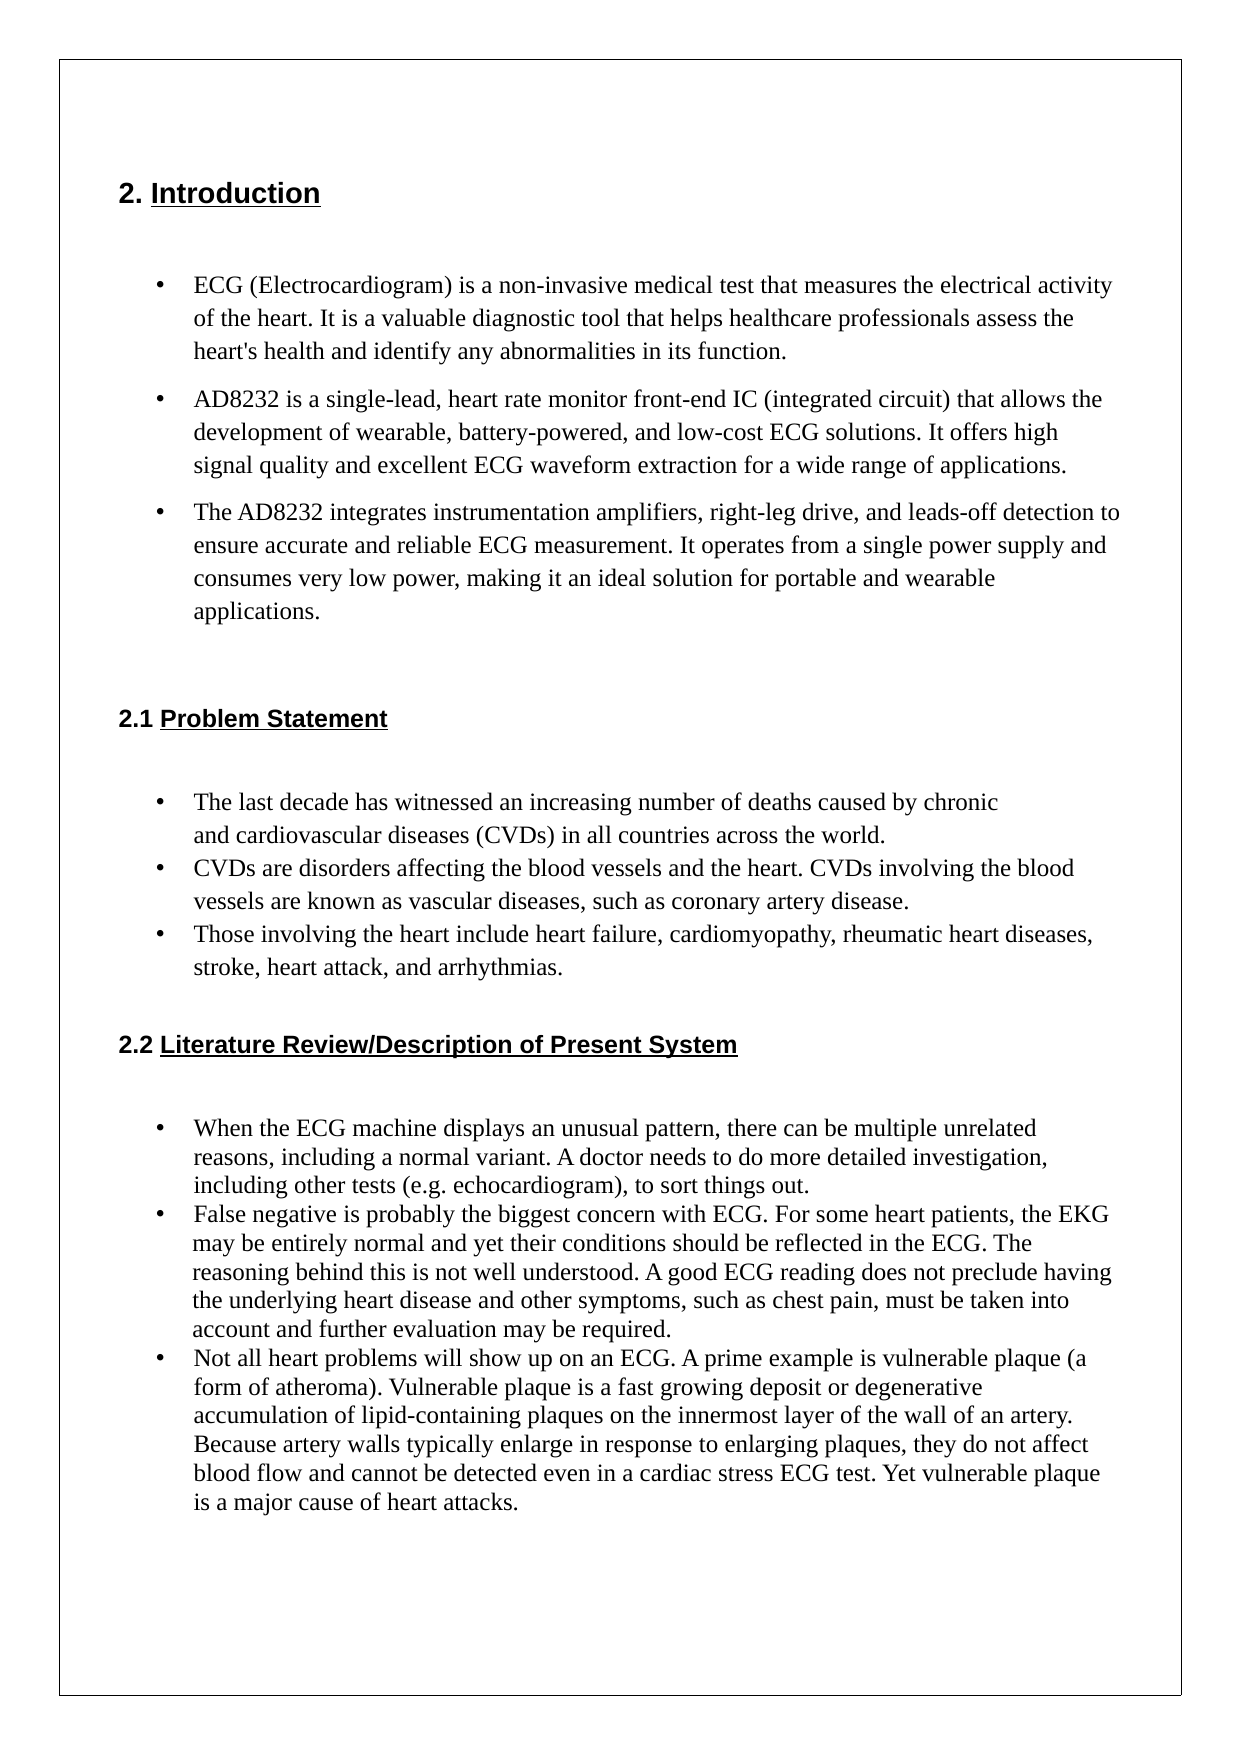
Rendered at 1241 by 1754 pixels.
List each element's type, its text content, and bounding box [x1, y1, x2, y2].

list ECG (Electrocardiogram) is a non-invasive medical test that measures the electrical activity of the heart. It is a valuable diagnostic tool that helps healthcare professionals assess the heart's health and identify any abnormalities in its function. [156, 270, 1122, 365]
list AD8232 is a single-lead, heart rate monitor front-end IC (integrated circuit) that allows the development of wearable, battery-powered, and low-cost ECG solutions. It offers high signal quality and excellent ECG waveform extraction for a wide range of applications. [156, 384, 1122, 478]
list CVDs are disorders affecting the blood vessels and the heart. CVDs involving the blood vessels are known as vascular diseases, such as coronary artery disease. [156, 853, 1122, 914]
subtitle 2.2 Literature Review/Description of Present System [118, 1030, 1122, 1059]
text may be entirely normal and yet their conditions should be reflected in the ECG. The reasoning behind this is not well understood. A good ECG reading does not preclude having the underlying heart disease and other symptoms, such as chest pain, must be taken into account and further evaluation may be required. [118, 1228, 1122, 1343]
list The last decade has witnessed an increasing number of deaths caused by chronic [156, 787, 1122, 816]
list Those involving the heart include heart failure, cardiomyopathy, rheumatic heart diseases, stroke, heart attack, and arrhythmias. [156, 919, 1122, 981]
list Not all heart problems will show up on an ECG. A prime example is vulnerable plaque (a form of atheroma). Vulnerable plaque is a fast growing deposit or degenerative accumulation of lipid-containing plaques on the innermost layer of the wall of an artery. Because artery walls typically enlarge in response to enlarging plaques, they do not affect blood flow and cannot be detected even in a cardiac stress ECG test. Yet vulnerable plaque is a major cause of heart attacks. [156, 1343, 1122, 1516]
list When the ECG machine displays an unusual pattern, there can be multiple unrelated reasons, including a normal variant. A doctor needs to do more detailed investigation, including other tests (e.g. echocardiogram), to sort things out. [156, 1113, 1122, 1199]
subtitle 2. Introduction [118, 176, 1122, 210]
subtitle 2.1 Problem Statement [118, 704, 1122, 733]
list False negative is probably the biggest concern with ECG. For some heart patients, the EKG [156, 1199, 1122, 1228]
list The AD8232 integrates instrumentation amplifiers, right-leg drive, and leads-off detection to ensure accurate and reliable ECG measurement. It operates from a single power supply and consumes very low power, making it an ideal solution for portable and wearable applications. [156, 497, 1122, 625]
list and cardiovascular diseases (CVDs) in all countries across the world. [156, 820, 1122, 848]
